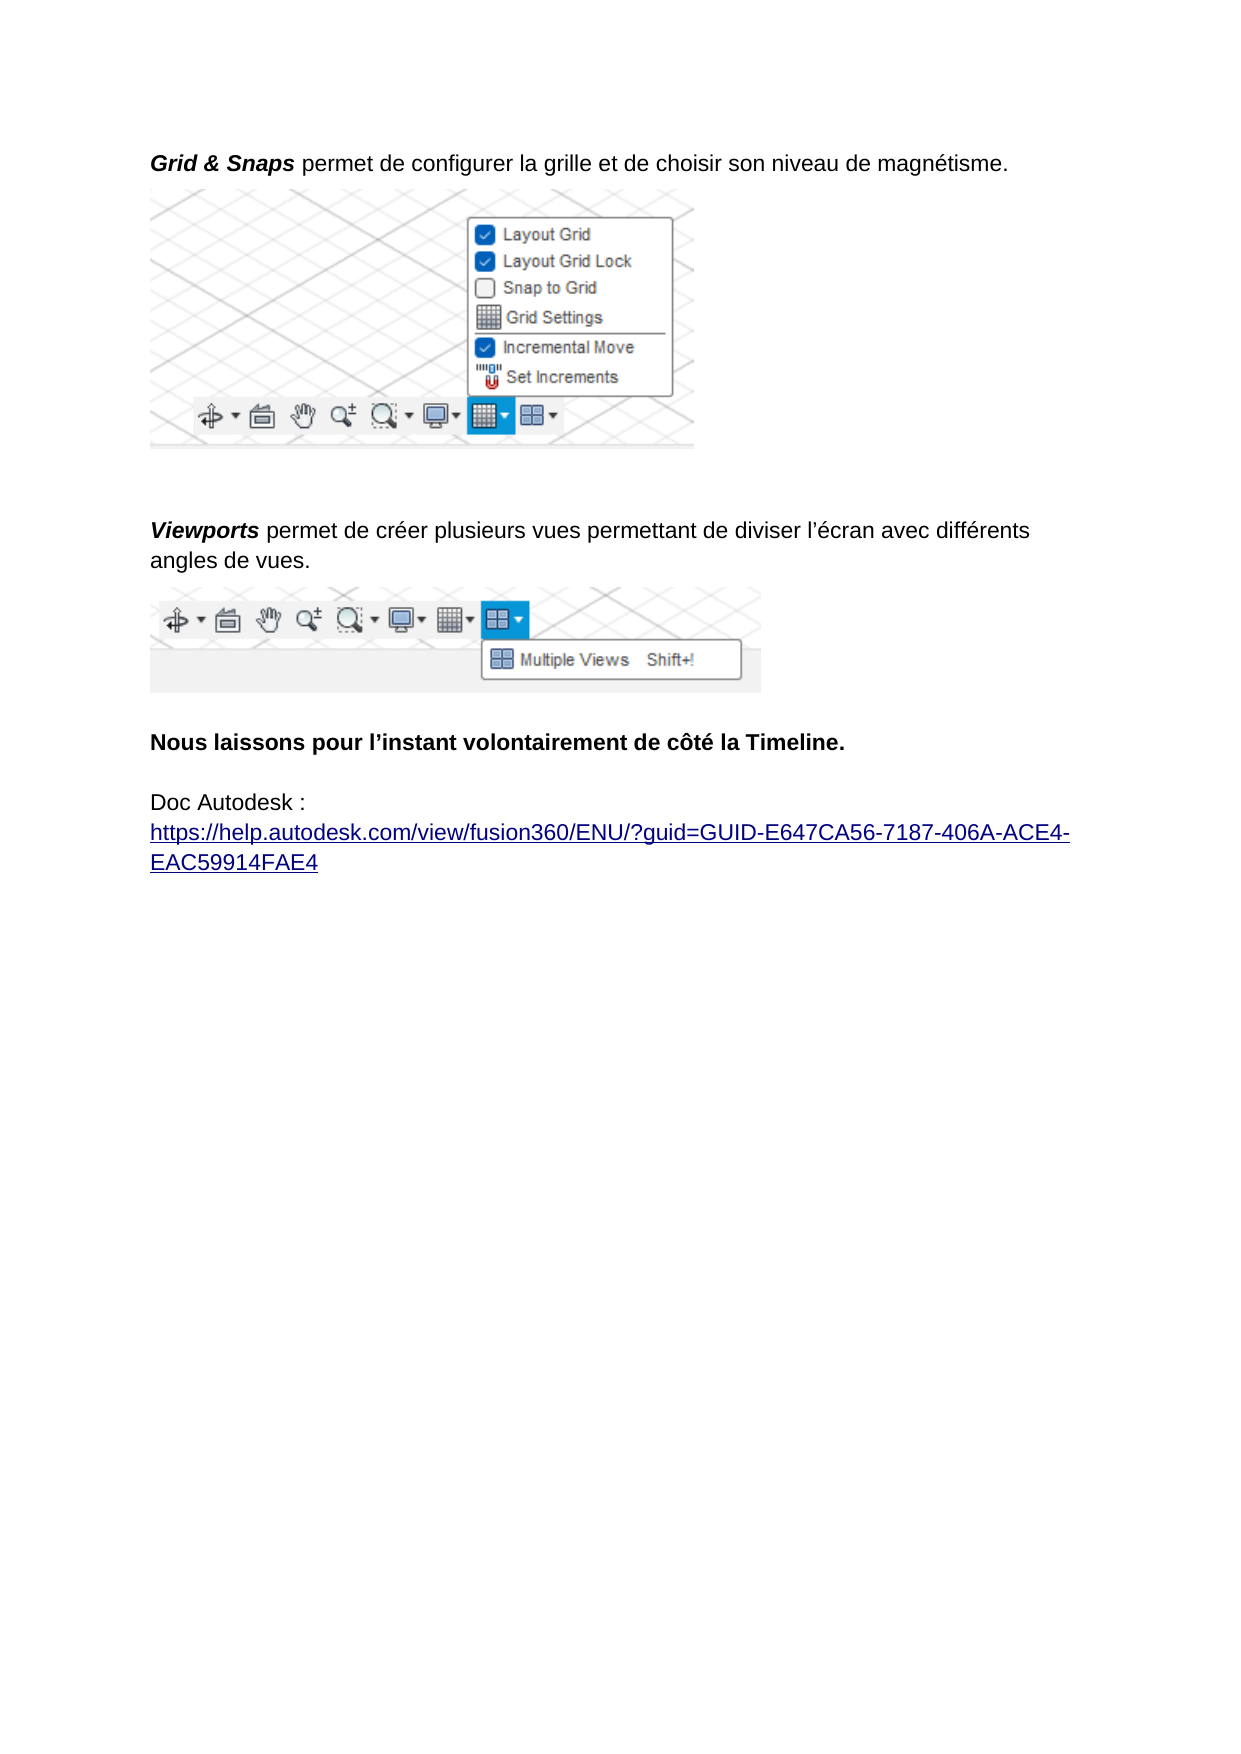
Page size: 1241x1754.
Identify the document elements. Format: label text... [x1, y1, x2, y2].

picture [150, 587, 761, 693]
text Grid & Snaps permet de configurer la grille et de choisir son niveau de magnétisme. [150, 150, 1090, 176]
text Nous laissons pour l’instant volontairement de côté la Timeline. [150, 728, 1090, 755]
text Doc Autodesk : [150, 759, 1090, 815]
text https://help.autodesk.com/view/fusion360/ENU/?guid=GUID-E647CA56-7187-406A-ACE4-EAC59914FAE4 [150, 819, 1090, 876]
text Viewports permet de créer plusieurs vues permettant de diviser l’écran avec différents angles de vues. [150, 517, 1090, 574]
picture [150, 189, 694, 449]
